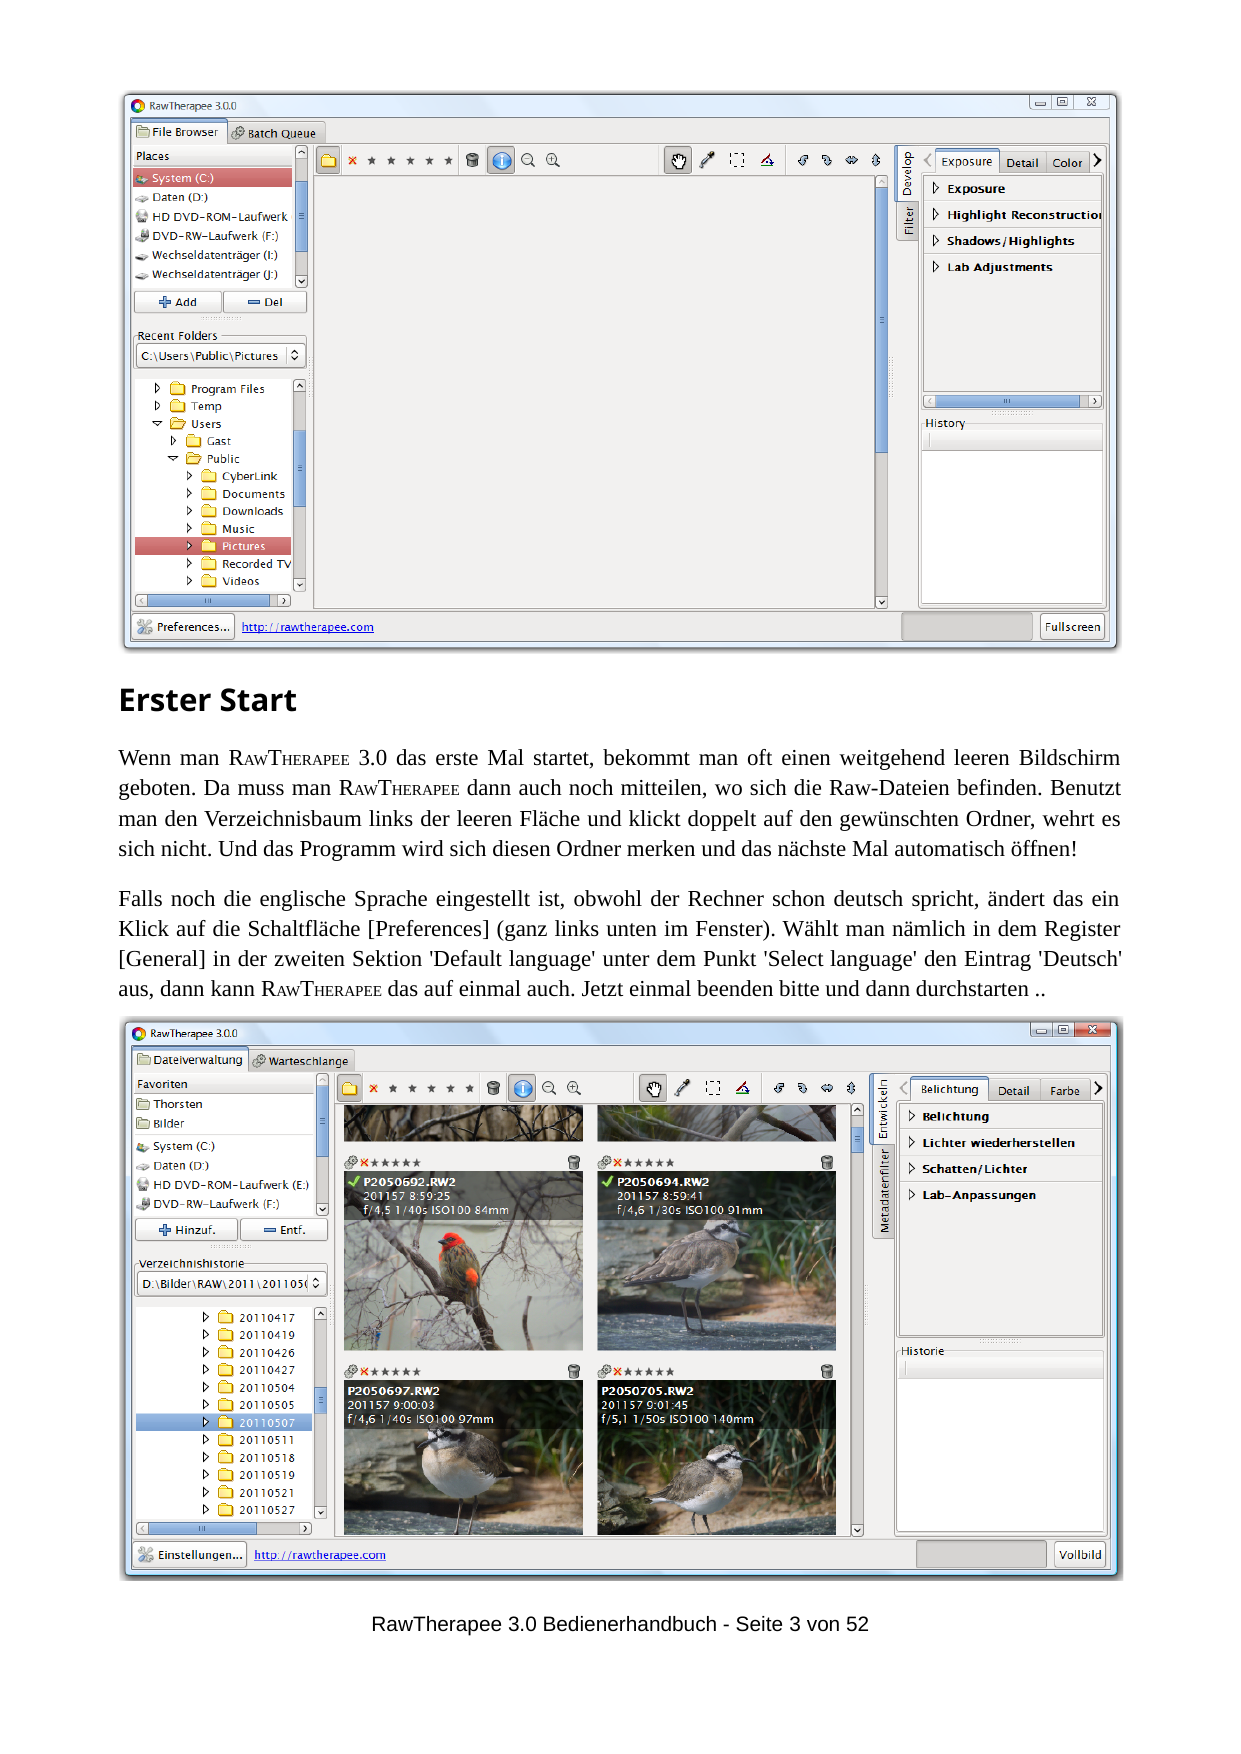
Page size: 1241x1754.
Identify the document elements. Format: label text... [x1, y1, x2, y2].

subtitle Erster Start [118, 654, 1122, 721]
picture [119, 1016, 1124, 1581]
picture [118, 90, 1123, 654]
text Falls noch die englische Sprache eingestellt ist, obwohl der Rechner schon deutsch spricht, ändert das ein Klick auf die Schaltfläche [Preferences] (ganz links unten im Fenster). Wählt man nämlich in dem Register [General] in der zweiten Sektion 'Default language' unter dem Punkt 'Select language' den Eintrag 'Deutsch' aus, dann kann RawTherapee das auf einmal auch. Jetzt einmal beenden bitte und dann durchstarten .. [118, 881, 1122, 1001]
text Wenn man RawTherapee 3.0 das erste Mal startet, bekommt man oft einen weitgehend leeren Bildschirm geboten. Da muss man RawTherapee dann auch noch mitteilen, wo sich die Raw-Dateien befinden. Benutzt man den Verzeichnisbaum links der leeren Fläche und klickt doppelt auf den gewünschten Ordner, wehrt es sich nicht. Und das Programm wird sich diesen Ordner merken und das nächste Mal automatisch öffnen! [118, 741, 1122, 861]
